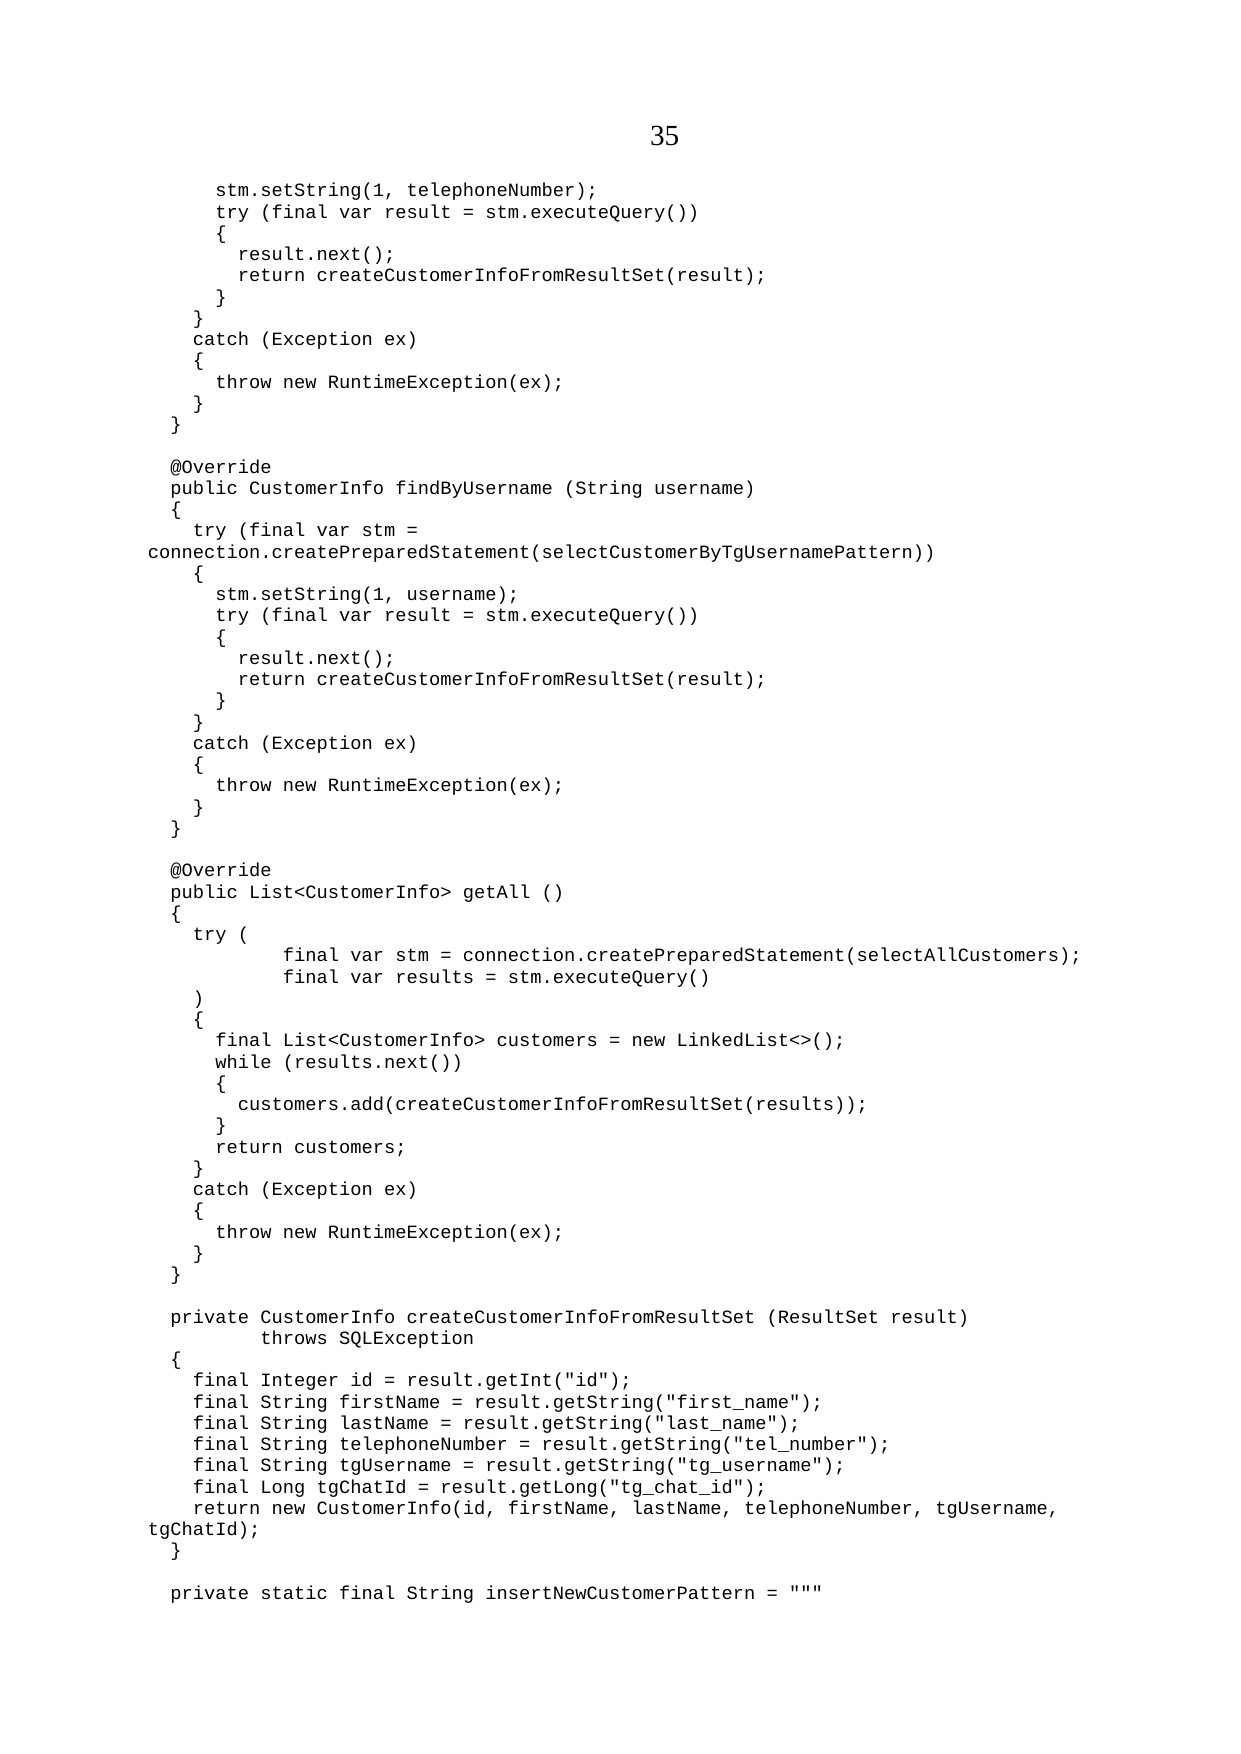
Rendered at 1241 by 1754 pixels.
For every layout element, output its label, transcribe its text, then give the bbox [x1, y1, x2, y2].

text ) [148, 989, 1181, 1010]
text { [148, 500, 1181, 521]
text } [148, 691, 1181, 712]
text private CustomerInfo createCustomerInfoFromResultSet (ResultSet result) [148, 1307, 1181, 1329]
text result.next(); [148, 245, 1181, 266]
text try ( [148, 925, 1181, 946]
text result.next(); [148, 649, 1181, 670]
text } [148, 309, 1181, 330]
text stm.setString(1, telephoneNumber); [148, 181, 1181, 202]
text final var results = stm.executeQuery() [148, 967, 1181, 989]
text public List<CustomerInfo> getAll () [148, 882, 1181, 904]
text final String firstName = result.getString("first_name"); [148, 1392, 1181, 1414]
text try (final var result = stm.executeQuery()) [148, 202, 1181, 224]
text } [148, 1159, 1181, 1180]
text } [148, 415, 1181, 436]
text try (final var result = stm.executeQuery()) [148, 606, 1181, 627]
text throw new RuntimeException(ex); [148, 372, 1181, 394]
text { [148, 1350, 1181, 1371]
text catch (Exception ex) [148, 1180, 1181, 1201]
text { [148, 755, 1181, 776]
text final List<CustomerInfo> customers = new LinkedList<>(); [148, 1031, 1181, 1052]
text } [148, 819, 1181, 840]
text } [148, 797, 1181, 819]
text try (final var stm = connection.createPreparedStatement(selectCustomerByTgUsernamePattern)) [148, 521, 1181, 564]
text @Override [148, 457, 1181, 479]
text { [148, 1074, 1181, 1095]
text catch (Exception ex) [148, 734, 1181, 755]
text { [148, 1201, 1181, 1222]
text while (results.next()) [148, 1052, 1181, 1074]
text } [148, 394, 1181, 415]
text } [148, 1116, 1181, 1137]
text } [148, 287, 1181, 309]
text throw new RuntimeException(ex); [148, 776, 1181, 797]
text } [148, 1541, 1181, 1562]
text } [148, 1265, 1181, 1286]
text throws SQLException [148, 1329, 1181, 1350]
text return new CustomerInfo(id, firstName, lastName, telephoneNumber, tgUsername, tgChatId); [148, 1499, 1181, 1541]
text return createCustomerInfoFromResultSet(result); [148, 670, 1181, 691]
text } [148, 1244, 1181, 1265]
text throw new RuntimeException(ex); [148, 1222, 1181, 1244]
text { [148, 904, 1181, 925]
text return customers; [148, 1137, 1181, 1159]
text final String tgUsername = result.getString("tg_username"); [148, 1456, 1181, 1477]
text { [148, 224, 1181, 245]
text { [148, 627, 1181, 649]
text } [148, 712, 1181, 734]
text @Override [148, 861, 1181, 882]
text { [148, 564, 1181, 585]
text return createCustomerInfoFromResultSet(result); [148, 266, 1181, 287]
text final var stm = connection.createPreparedStatement(selectAllCustomers); [148, 946, 1181, 967]
text final String telephoneNumber = result.getString("tel_number"); [148, 1435, 1181, 1456]
text { [148, 1010, 1181, 1031]
text customers.add(createCustomerInfoFromResultSet(results)); [148, 1095, 1181, 1116]
text private static final String insertNewCustomerPattern = """ [148, 1584, 1181, 1605]
text final String lastName = result.getString("last_name"); [148, 1414, 1181, 1435]
text public CustomerInfo findByUsername (String username) [148, 479, 1181, 500]
text { [148, 351, 1181, 372]
text stm.setString(1, username); [148, 585, 1181, 606]
text final Long tgChatId = result.getLong("tg_chat_id"); [148, 1477, 1181, 1499]
text catch (Exception ex) [148, 330, 1181, 351]
text final Integer id = result.getInt("id"); [148, 1371, 1181, 1392]
